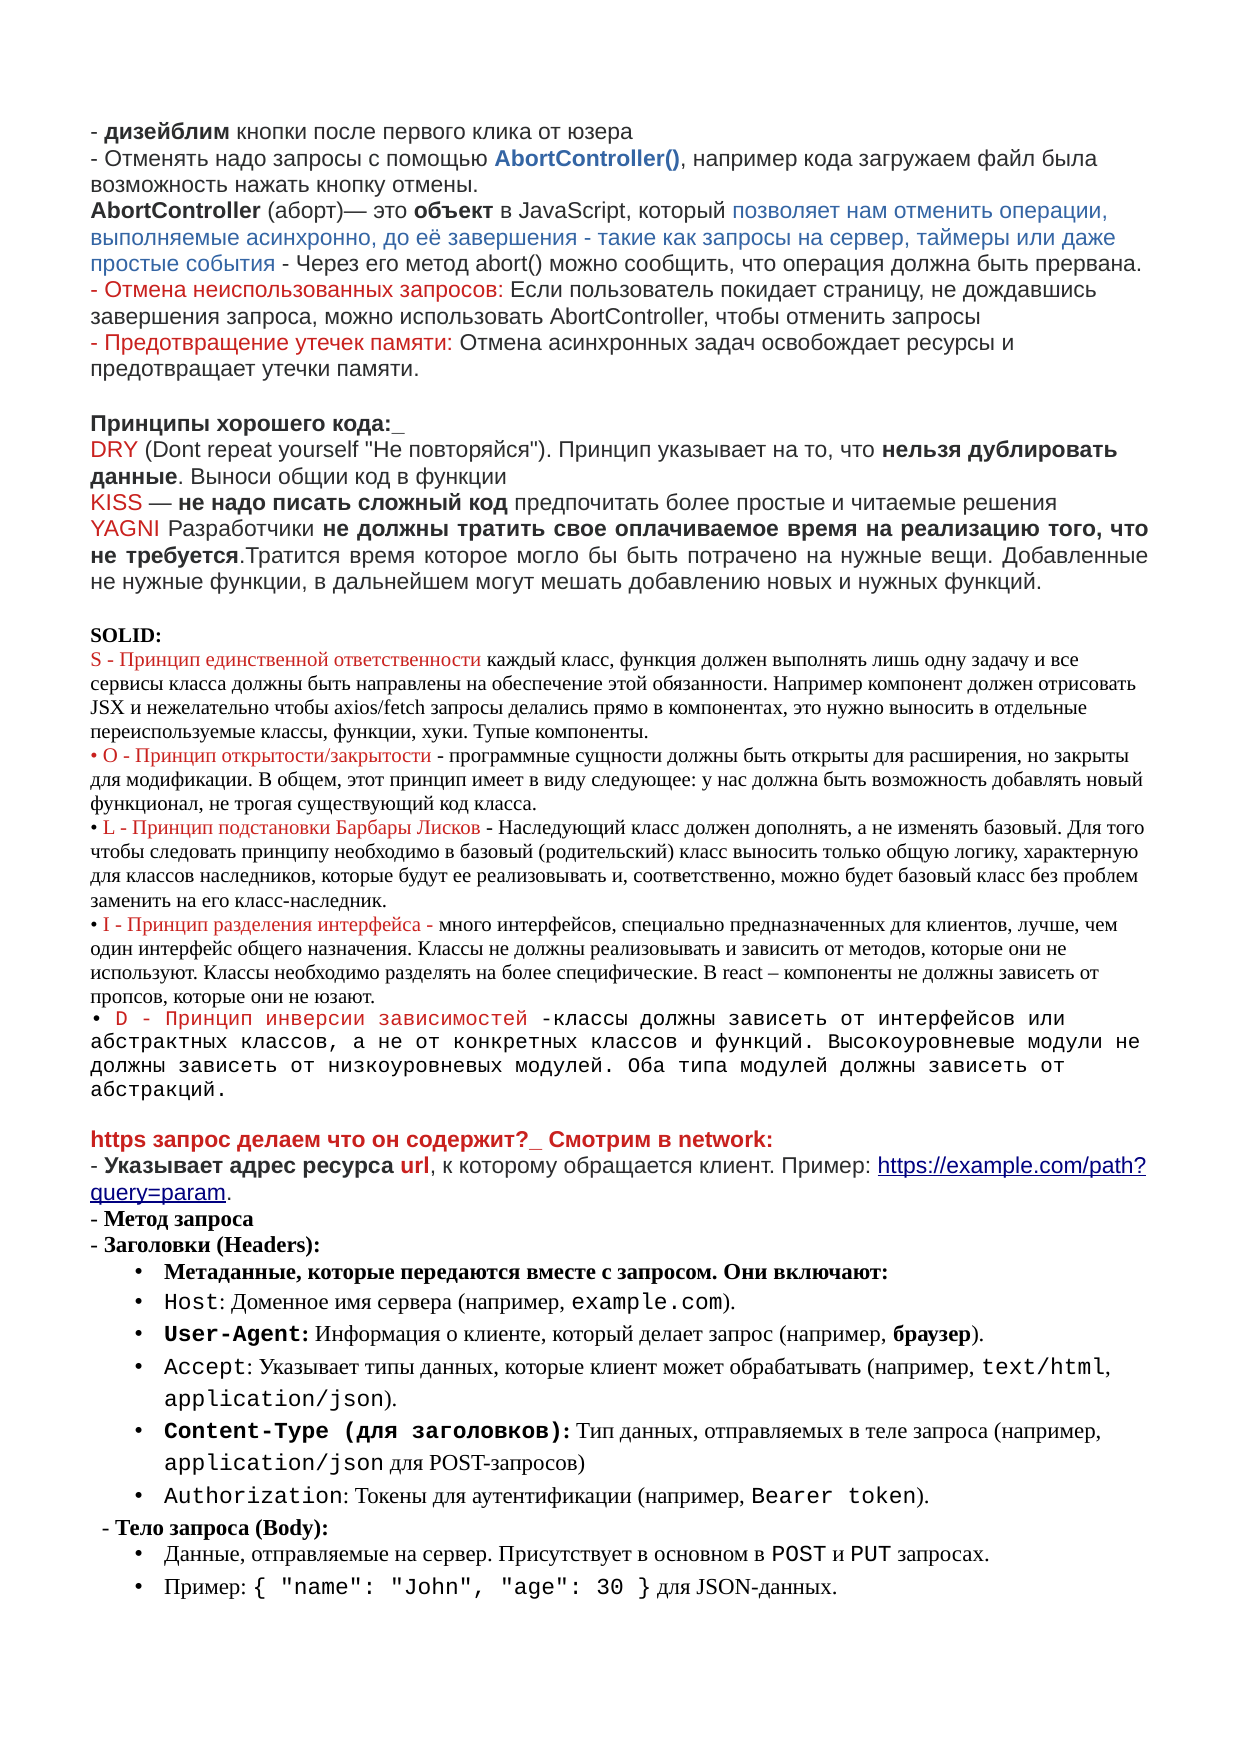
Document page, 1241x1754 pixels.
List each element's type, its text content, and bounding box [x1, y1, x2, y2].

text - Заголовки (Headers): [90, 1231, 1150, 1258]
text YAGNI Разработчики не должны тратить свое оплачиваемое время на реализацию того, что не требуется.Тратится время которое могло бы быть потрачено на нужные вещи. Добавленные не нужные функции, в дальнейшем могут мешать добавлению новых и нужных функций. [90, 515, 1150, 594]
text DRY (Dont repeat yourself "Не повторяйся"). Принцип указывает на то, что нельзя дублировать данные. Выноси общии код в функции [90, 436, 1150, 489]
list Метаданные, которые передаются вместе с запросом. Они включают: [134, 1258, 1150, 1284]
text - Тело запроса (Body): [90, 1514, 1150, 1541]
list Host: Доменное имя сервера (например, example.com). [134, 1288, 1150, 1316]
list Authorization: Токены для аутентификации (например, Bearer token). [134, 1482, 1150, 1510]
text • L - Принцип подстановки Барбары Лисков - Наследующий класс должен дополнять, а не изменять базовый. Для того чтобы следовать принципу необходимо в базовый (родительский) класс выносить только общую логику, характерную для классов наследников, которые будут ее реализовывать и, соответственно, можно будет базовый класс без проблем заменить на его класс-наследник. [90, 815, 1150, 912]
text - Метод запроса [90, 1205, 1150, 1231]
list Пример: { "name": "John", "age": 30 } для JSON-данных. [134, 1573, 1150, 1601]
text • D - Принцип инверсии зависимостей -классы должны зависеть от интерфейсов или абстрактных классов, а не от конкретных классов и функций. Высокоуровневые модули не должны зависеть от низкоуровневых модулей. Оба типа модулей должны зависеть от абстракций. [90, 1008, 1150, 1102]
text KISS — не надо писать сложный код предпочитать более простые и читаемые решения [90, 489, 1150, 515]
text - Отменять надо запросы с помощью AbortController(), например кода загружаем файл была возможность нажать кнопку отмены. [90, 144, 1150, 197]
text S - Принцип единственной ответственности каждый класс, функция должен выполнять лишь одну задачу и все сервисы класса должны быть направлены на обеспечение этой обязанности. Например компонент должен отрисовать JSX и нежелательно чтобы axios/fetch запросы делались прямо в компонентах, это нужно выносить в отдельные переиспользуемые классы, функции, хуки. Тупые компоненты. [90, 647, 1150, 743]
text • O - Принцип открытости/закрытости - программные сущности должны быть открыты для расширения, но закрыты для модификации. В общем, этот принцип имеет в виду следующее: у нас должна быть возможность добавлять новый функционал, не трогая существующий код класса. [90, 743, 1150, 815]
list Accept: Указывает типы данных, которые клиент может обрабатывать (например, text/html, application/json). [134, 1353, 1150, 1413]
text • I - Принцип разделения интерфейса - много интерфейсов, специально предназначенных для клиентов, лучше, чем один интерфейс общего назначения. Классы не должны реализовывать и зависить от методов, которые они не используют. Классы необходимо разделять на более специфические. В react – компоненты не должны зависеть от пропсов, которые они не юзают. [90, 912, 1150, 1008]
list User-Agent: Информация о клиенте, который делает запрос (например, браузер). [134, 1320, 1150, 1349]
text SOLID: [90, 623, 1150, 647]
list Данные, отправляемые на сервер. Присутствует в основном в POST и PUT запросах. [134, 1541, 1150, 1569]
list Content-Type (для заголовков): Тип данных, отправляемых в теле запроса (например, application/json для POST-запросов) [134, 1417, 1150, 1478]
text - Предотвращение утечек памяти: Отмена асинхронных задач освобождает ресурсы и предотвращает утечки памяти. [90, 329, 1150, 382]
text - Отмена неиспользованных запросов: Если пользователь покидает страницу, не дождавшись завершения запроса, можно использовать AbortController, чтобы отменить запросы [90, 276, 1150, 329]
text https запрос делаем что он содержит?_ Смотрим в network: [90, 1126, 1150, 1152]
text Принципы хорошего кода:_ [90, 410, 1150, 436]
text - Указывает адрес ресурса url, к которому обращается клиент. Пример: https://example.com/path?query=param. [90, 1152, 1150, 1205]
text - дизейблим кнопки после первого клика от юзера [90, 118, 1150, 144]
text AbortController (аборт)— это объект в JavaScript, который позволяет нам отменить операции, выполняемые асинхронно, до её завершения - такие как запросы на сервер, таймеры или даже простые события - Через его метод abort() можно сообщить, что операция должна быть прервана. [90, 197, 1150, 276]
